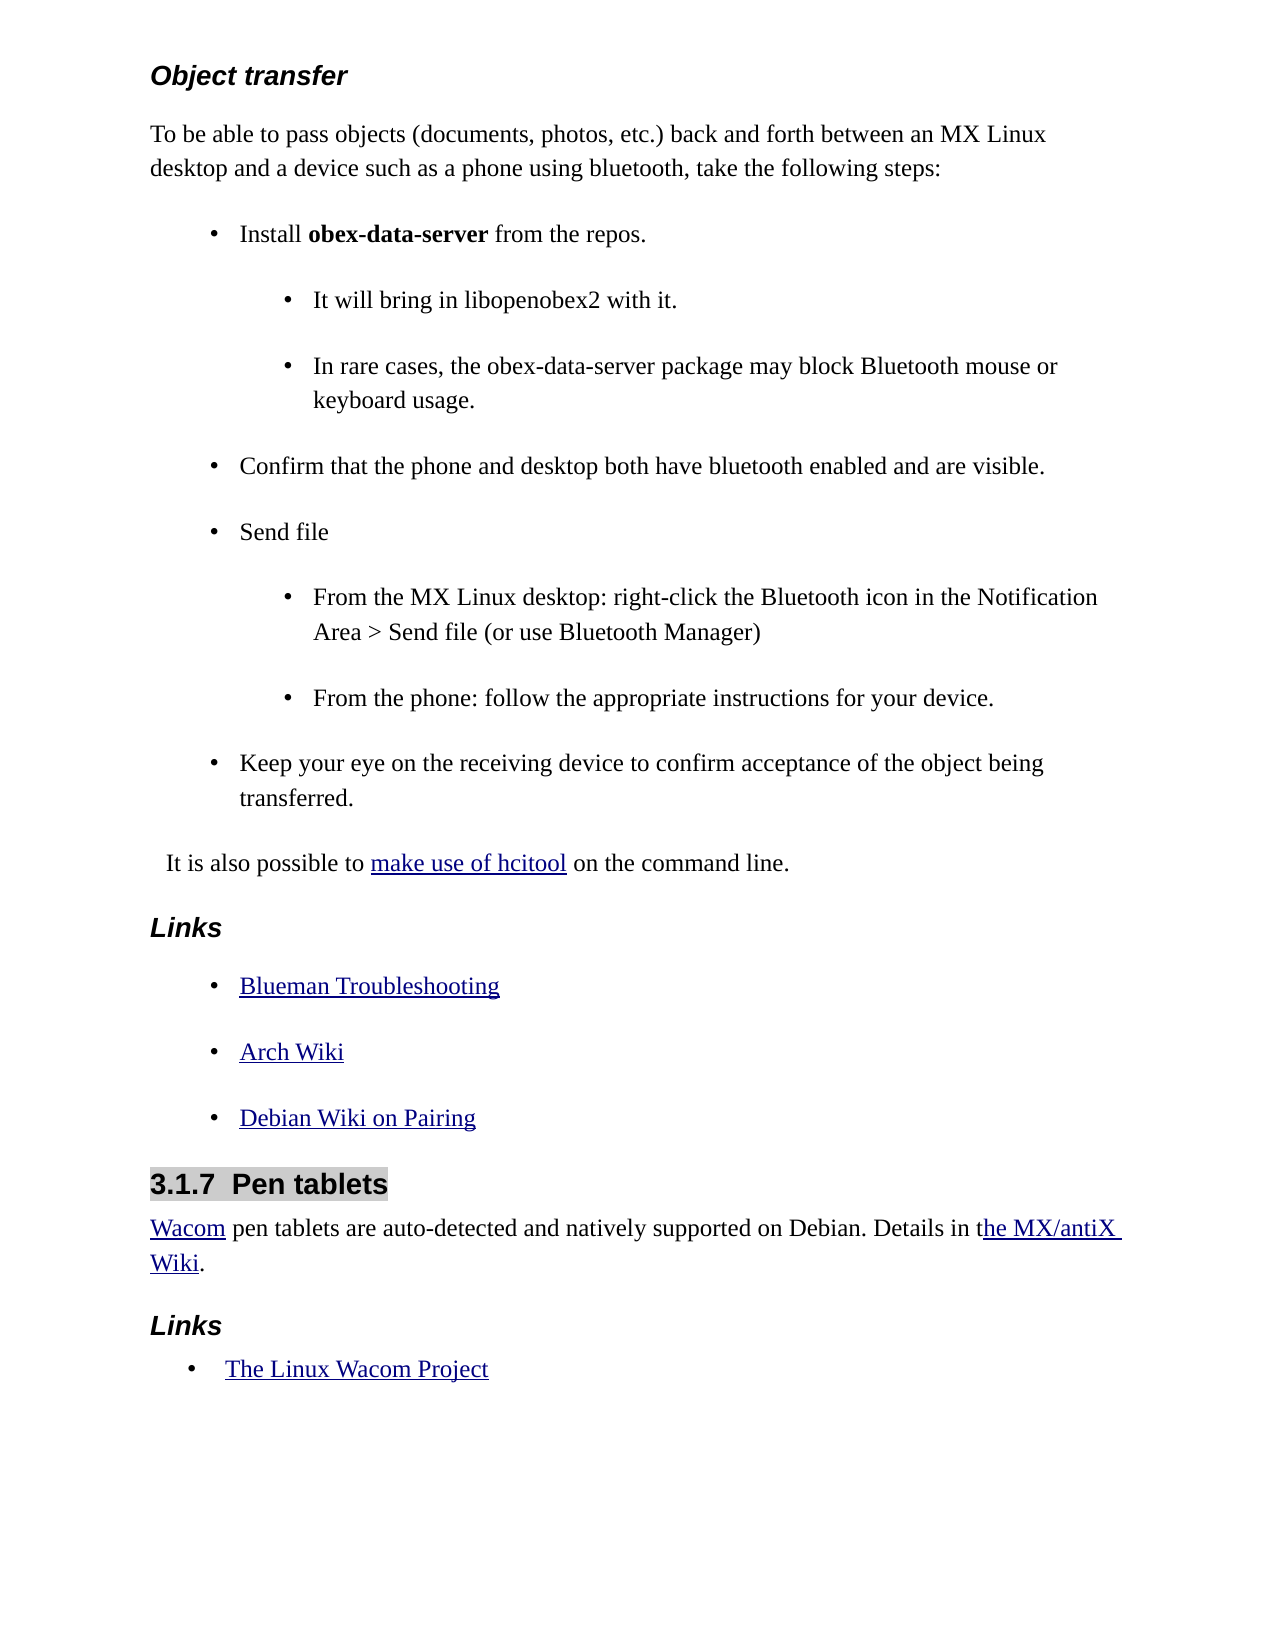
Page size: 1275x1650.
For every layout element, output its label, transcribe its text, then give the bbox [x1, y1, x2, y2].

list Keep your eye on the receiving device to confirm acceptance of the object being transferred. [210, 748, 1109, 812]
text To be able to pass objects (documents, photos, etc.) back and forth between an MX Linux desktop and a device such as a phone using bluetooth, take the following steps: [150, 119, 1125, 182]
list Confirm that the phone and desktop both have bluetooth enabled and are visible. [210, 451, 1109, 480]
list Blueman Troubleshooting [210, 971, 1109, 1000]
list From the phone: follow the appropriate instructions for your device. [283, 683, 1109, 711]
subtitle Object transfer [150, 59, 1125, 91]
list In rare cases, the obex-data-server package may block Bluetooth mouse or keyboard usage. [283, 351, 1109, 414]
subtitle Links [150, 1309, 1125, 1341]
text It is also possible to make use of hcitool on the command line. [166, 848, 1109, 877]
list It will bring in libopenobex2 with it. [283, 285, 1109, 314]
subtitle Links [150, 911, 1125, 943]
list Arch Wiki [210, 1037, 1109, 1066]
list The Linux Wacom Project [187, 1354, 1125, 1383]
list Send file [210, 517, 1109, 545]
subtitle 3.1.7 Pen tablets [388, 1167, 1125, 1201]
list Install obex-data-server from the repos. [210, 219, 1109, 248]
list Debian Wiki on Pairing [210, 1103, 1109, 1131]
list From the MX Linux desktop: right-click the Bluetooth icon in the Notification Area > Send file (or use Bluetooth Manager) [283, 582, 1109, 646]
text Wacom pen tablets are auto-detected and natively supported on Debian. Details in the MX/antiX Wiki. [150, 1213, 1125, 1277]
